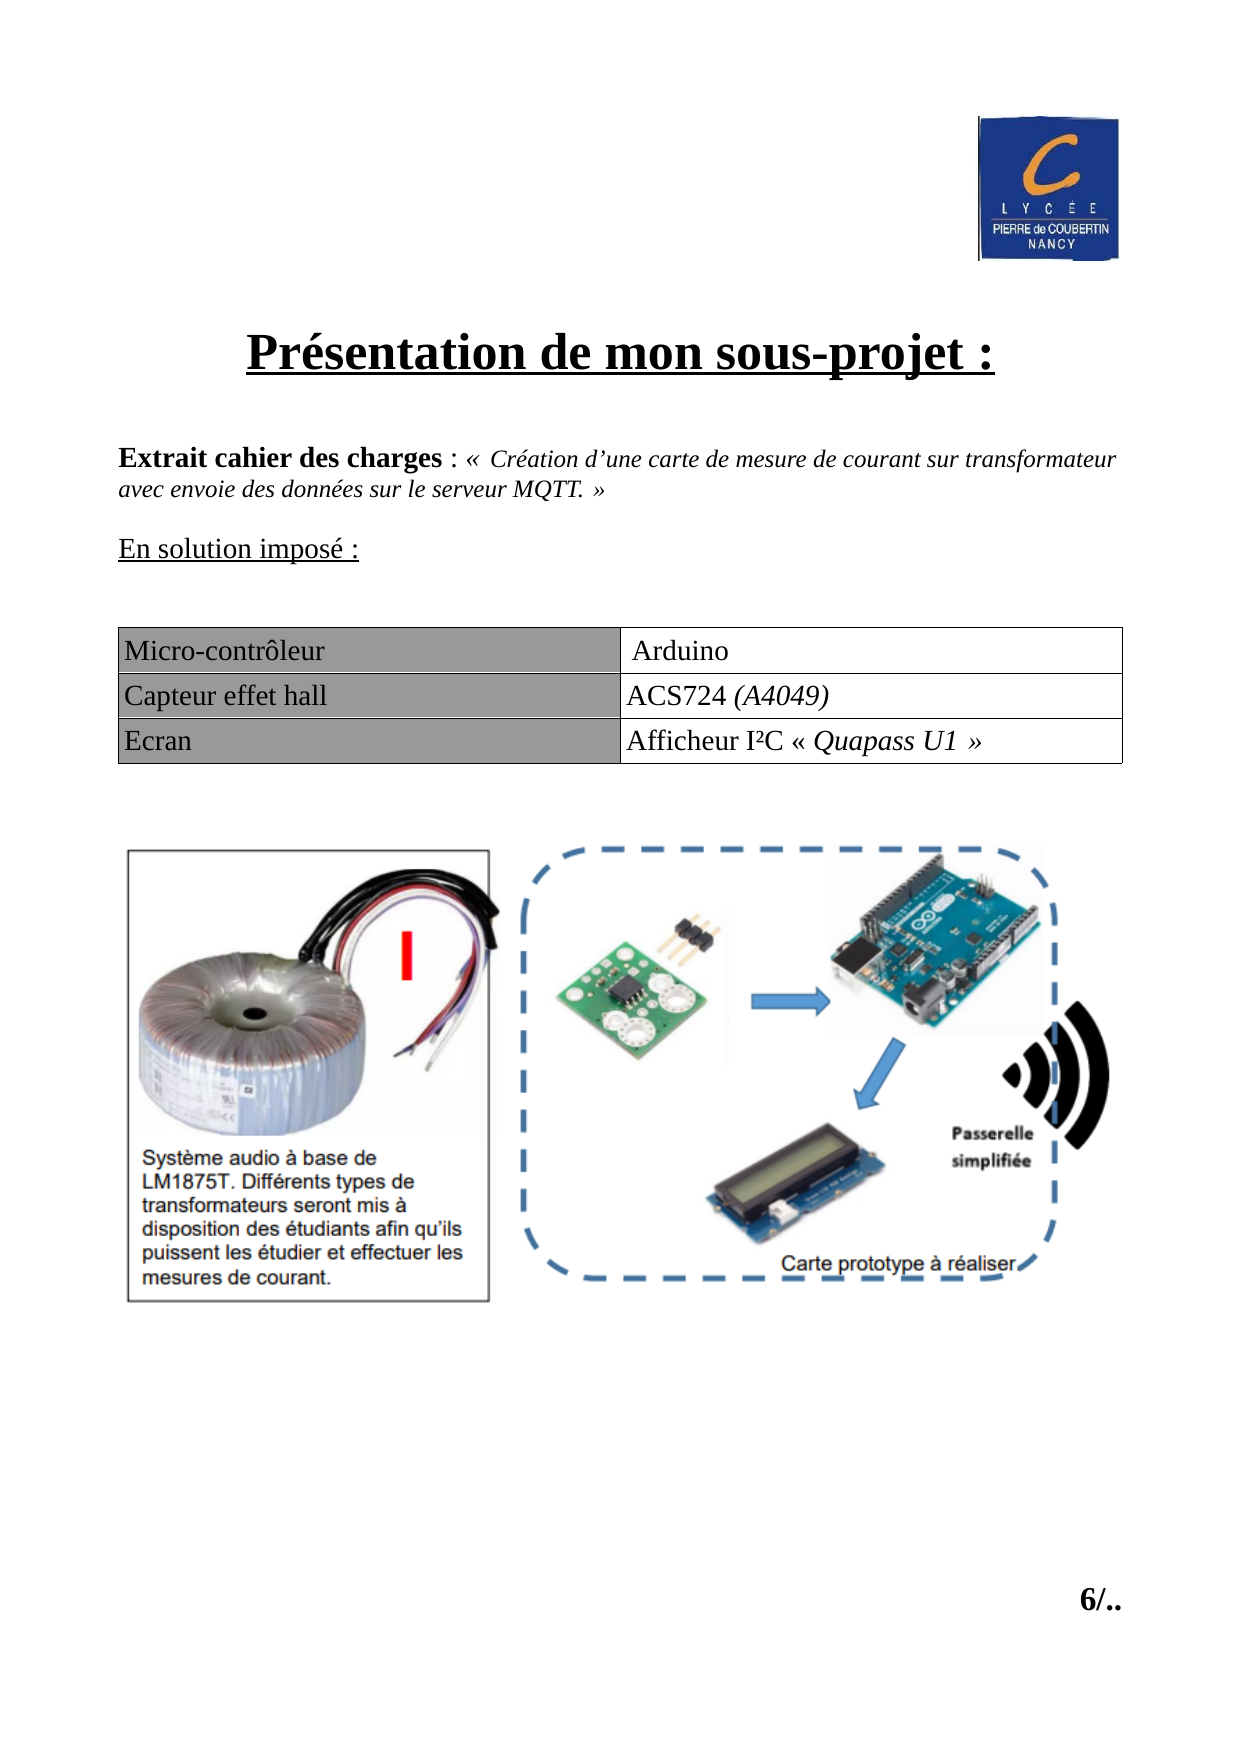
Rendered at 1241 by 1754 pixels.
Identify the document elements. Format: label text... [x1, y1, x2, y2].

table_header Arduino [621, 628, 1122, 672]
table_cell Capteur effet hall [119, 674, 620, 717]
text Présentation de mon sous-projet : [118, 321, 1122, 381]
table_cell Ecran [119, 719, 620, 763]
text Extrait cahier des charges : « Création d’une carte de mesure de courant sur transformateur avec envoie des données sur le serveur MQTT. » [118, 440, 1122, 503]
text En solution imposé : [118, 531, 1122, 565]
table_cell Afficheur I²C « Quapass U1 » [621, 719, 1122, 763]
text 6/.. [118, 1579, 1122, 1618]
picture [121, 836, 1126, 1311]
picture [975, 116, 1120, 261]
table_header Micro-contrôleur [119, 628, 620, 672]
table_cell ACS724 (A4049) [621, 674, 1122, 717]
